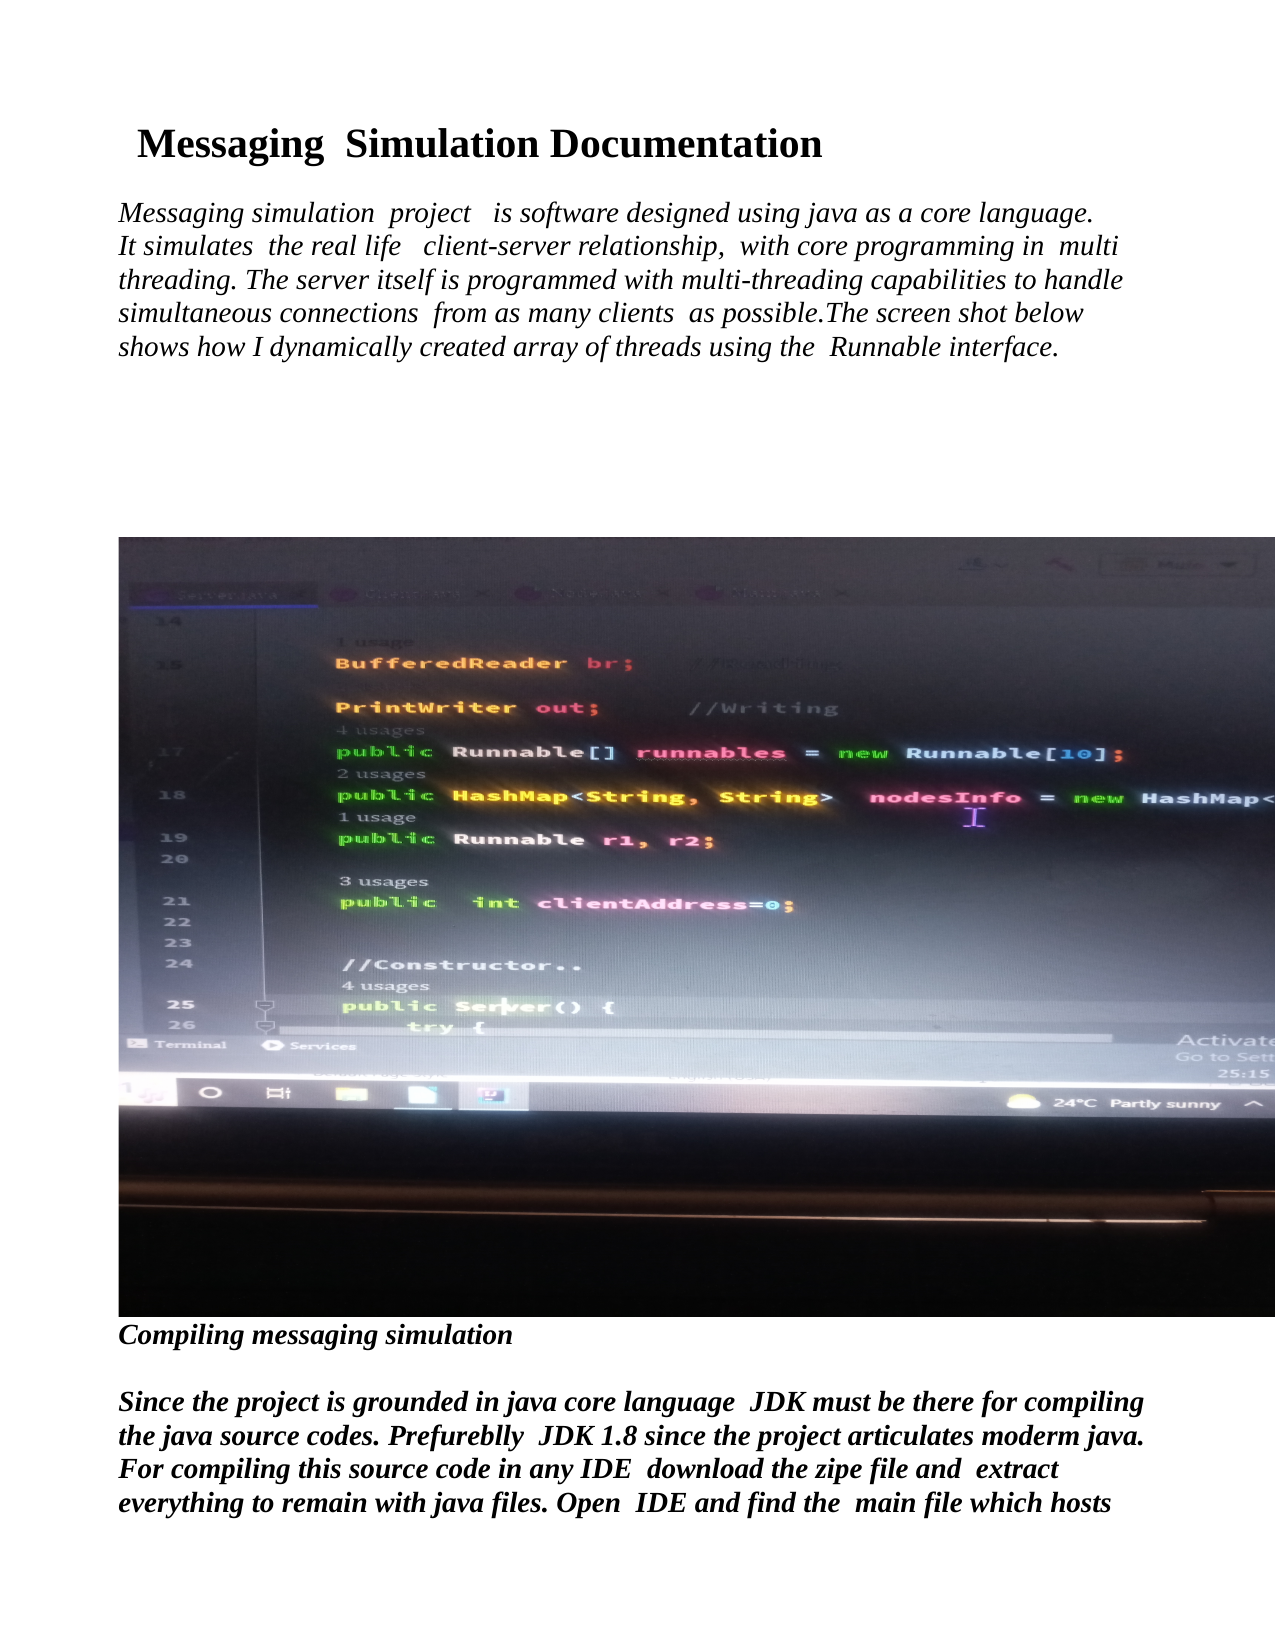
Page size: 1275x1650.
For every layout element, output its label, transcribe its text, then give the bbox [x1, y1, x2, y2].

text Since the project is grounded in java core language JDK must be there for compiling [118, 1384, 1157, 1418]
text Compiling messaging simulation [118, 1317, 1157, 1351]
text the java source codes. Prefureblly JDK 1.8 since the project articulates moderm java. [118, 1418, 1157, 1451]
picture [118, 537, 1275, 1317]
text For compiling this source code in any IDE download the zipe file and extract everything to remain with java files. Open IDE and find the main file which hosts [118, 1451, 1157, 1518]
text It simulates the real life client-server relationship, with core programming in multi threading. The server itself is programmed with multi-threading capabilities to handle simultaneous connections from as many clients as possible.The screen shot below shows how I dynamically created array of threads using the Runnable interface. [118, 228, 1157, 362]
text Messaging simulation project is software designed using java as a core language. [118, 195, 1157, 228]
text Messaging Simulation Documentation [118, 118, 1157, 166]
text [118, 521, 1157, 537]
